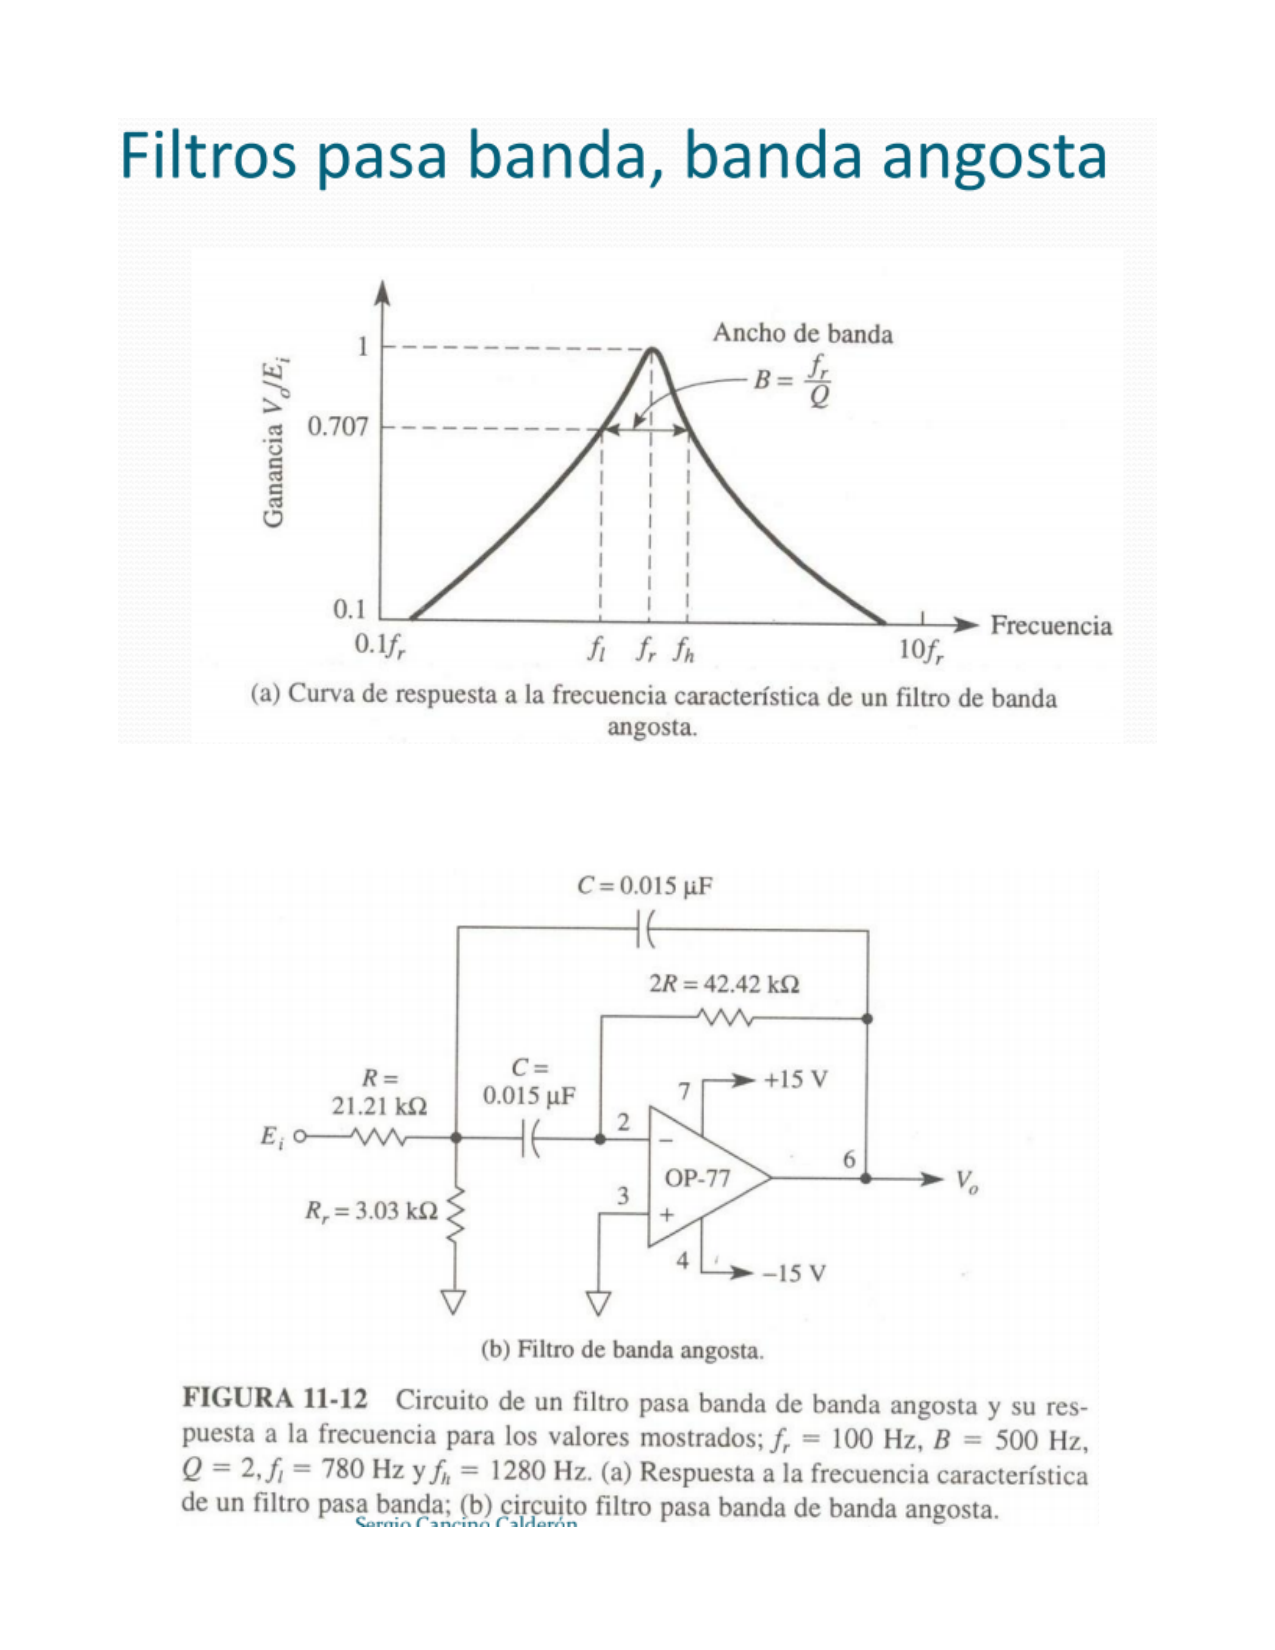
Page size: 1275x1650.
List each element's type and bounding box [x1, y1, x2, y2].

picture [175, 868, 1100, 1527]
picture [118, 118, 1157, 744]
